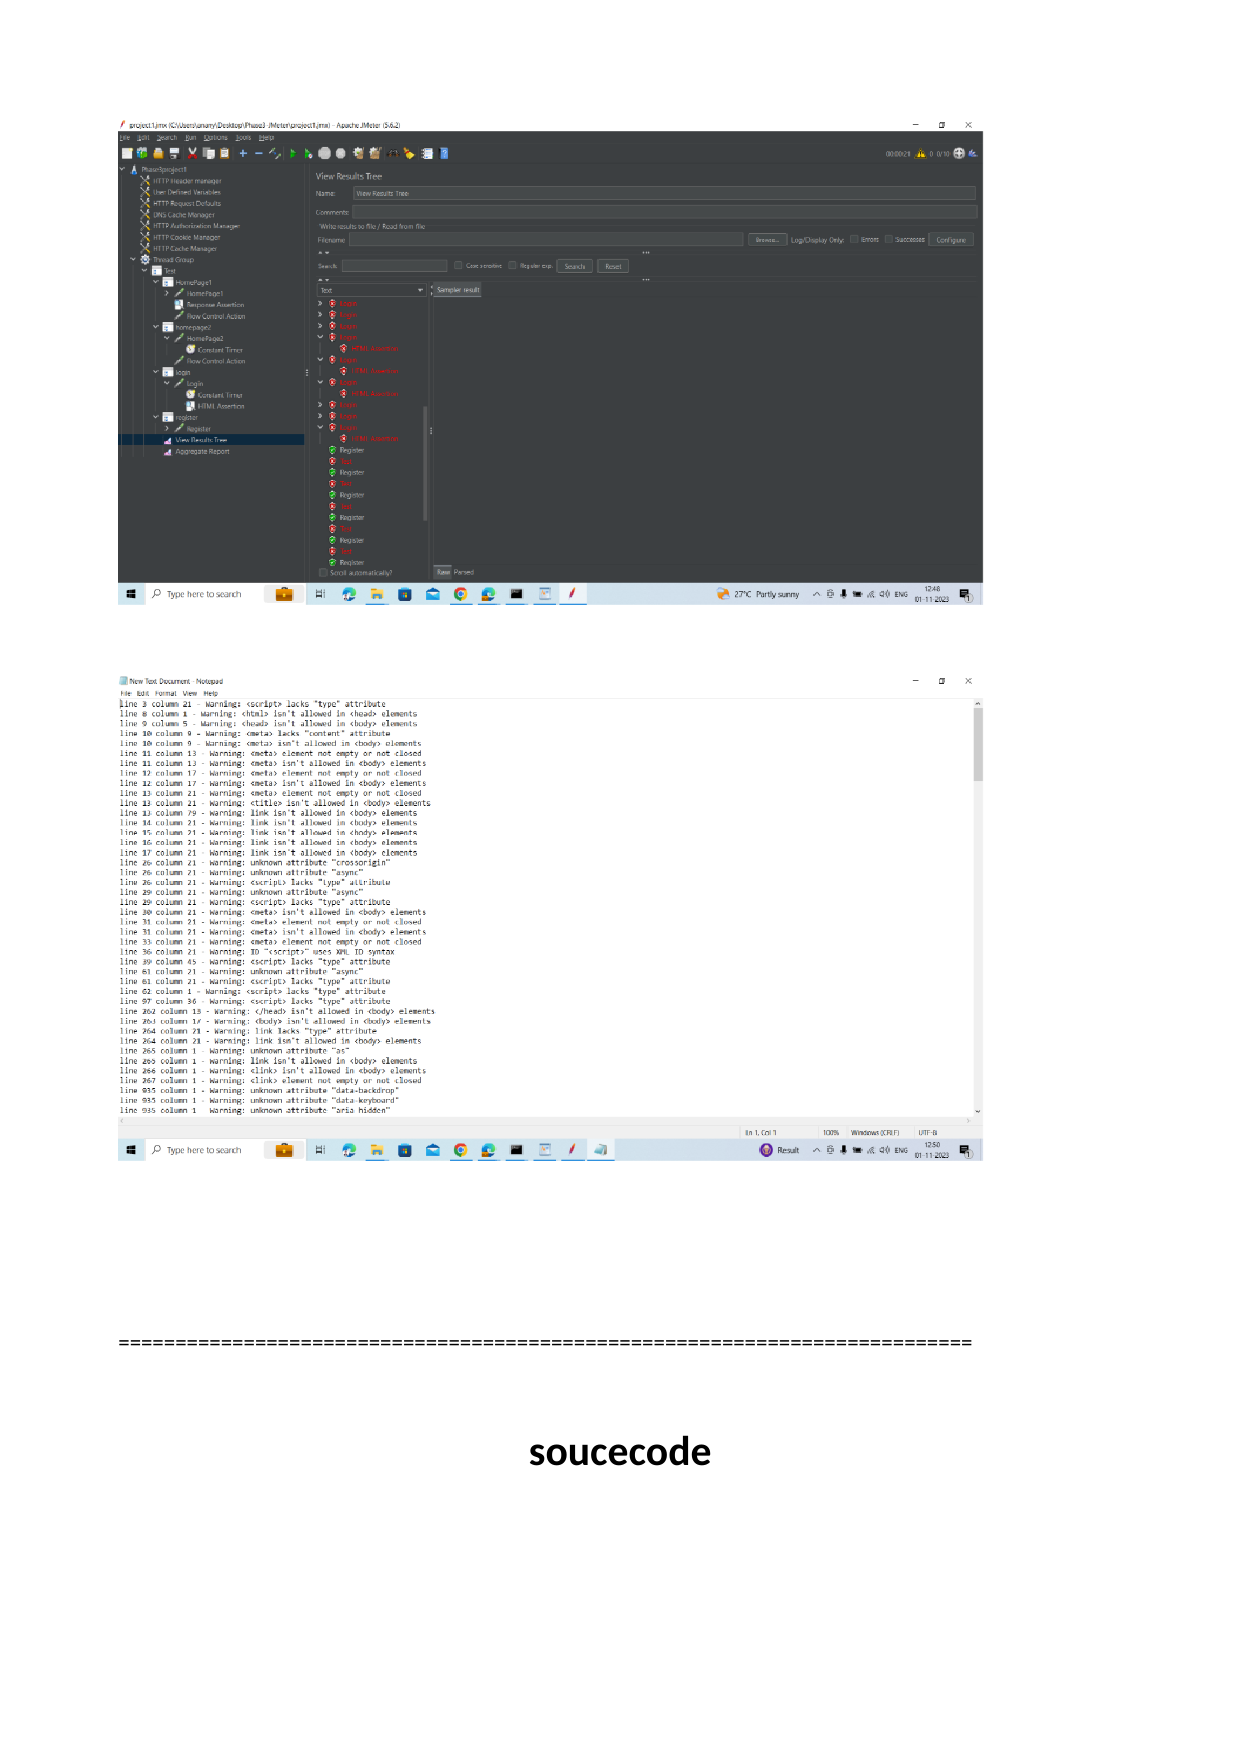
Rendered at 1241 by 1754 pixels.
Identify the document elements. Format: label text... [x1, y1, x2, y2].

text soucecode [118, 1425, 1122, 1476]
text =========================================================================== [118, 1328, 1122, 1356]
